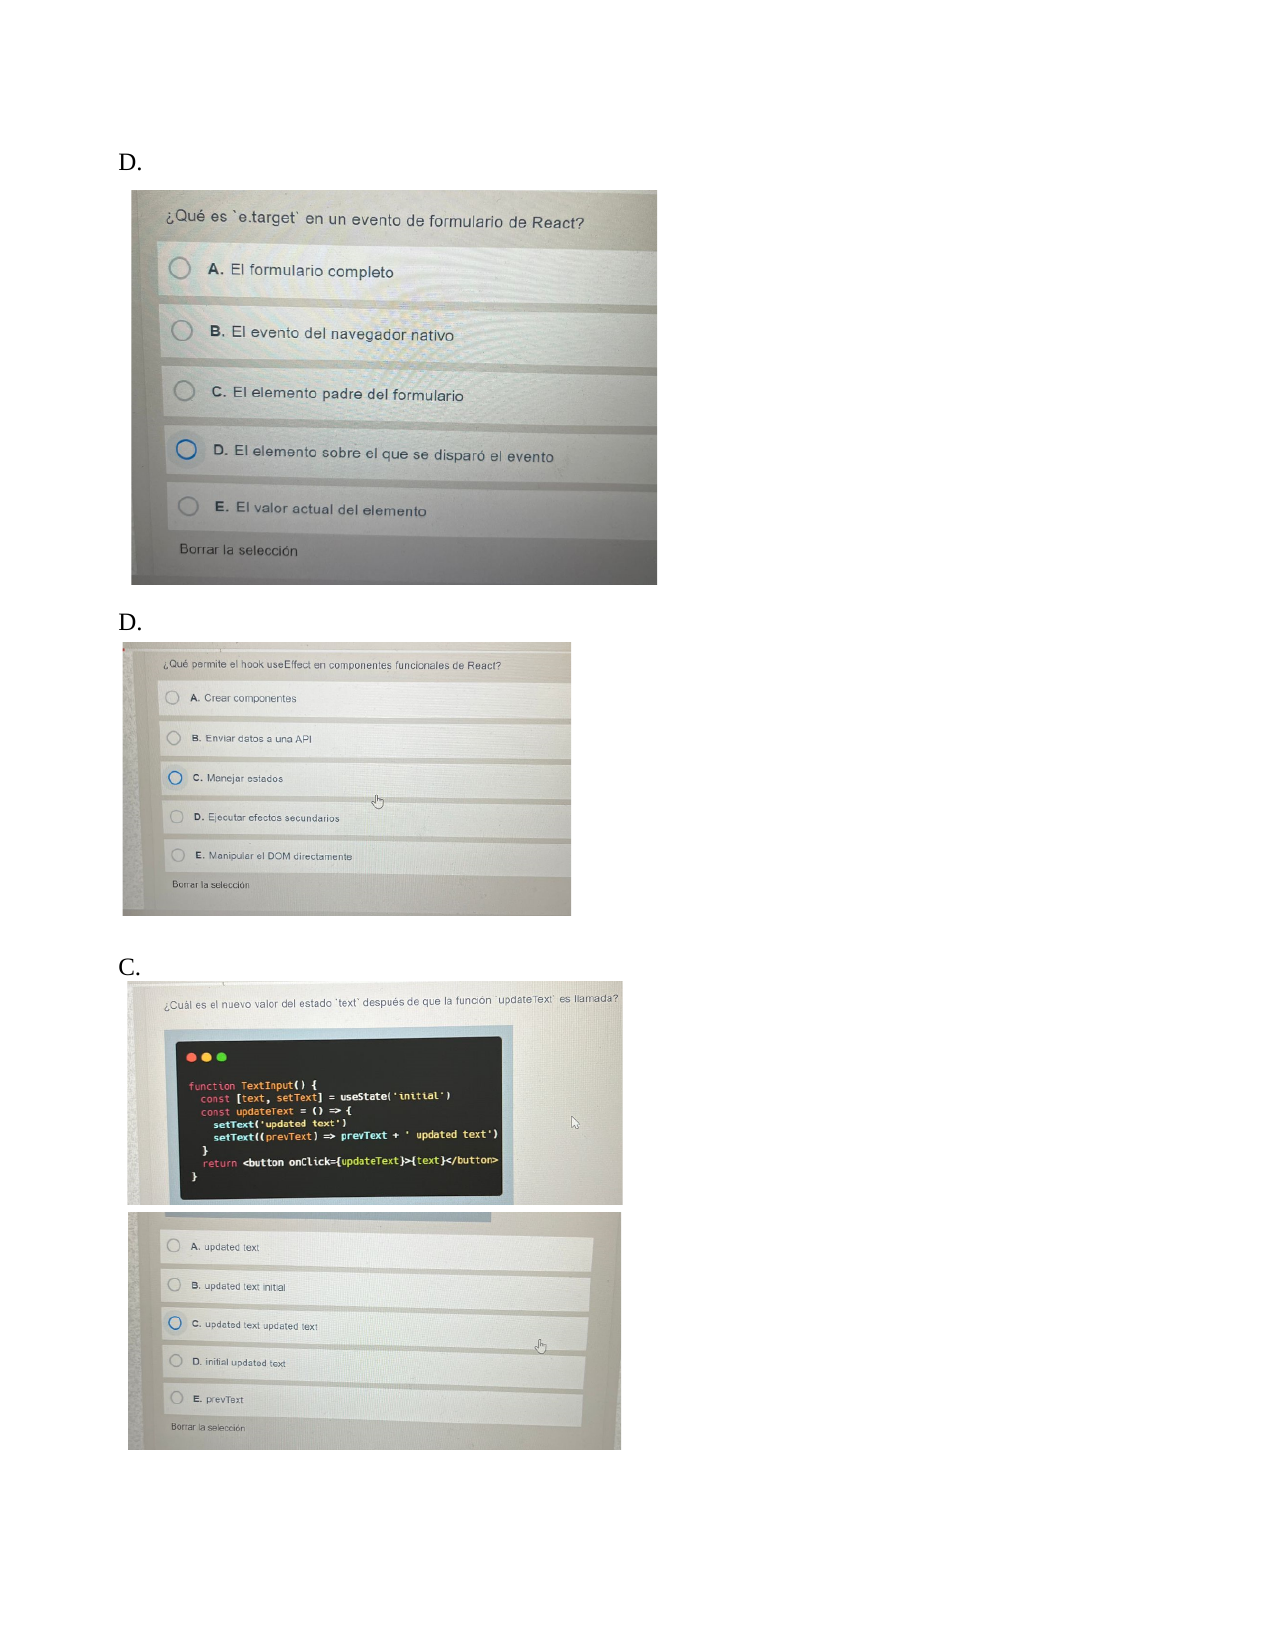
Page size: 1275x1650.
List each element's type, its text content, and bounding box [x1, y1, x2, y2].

picture [131, 190, 658, 585]
text D. [118, 607, 1157, 636]
picture [127, 981, 623, 1205]
text C. [118, 952, 1157, 981]
picture [122, 642, 572, 916]
picture [128, 1212, 622, 1450]
text D. [118, 147, 1157, 176]
